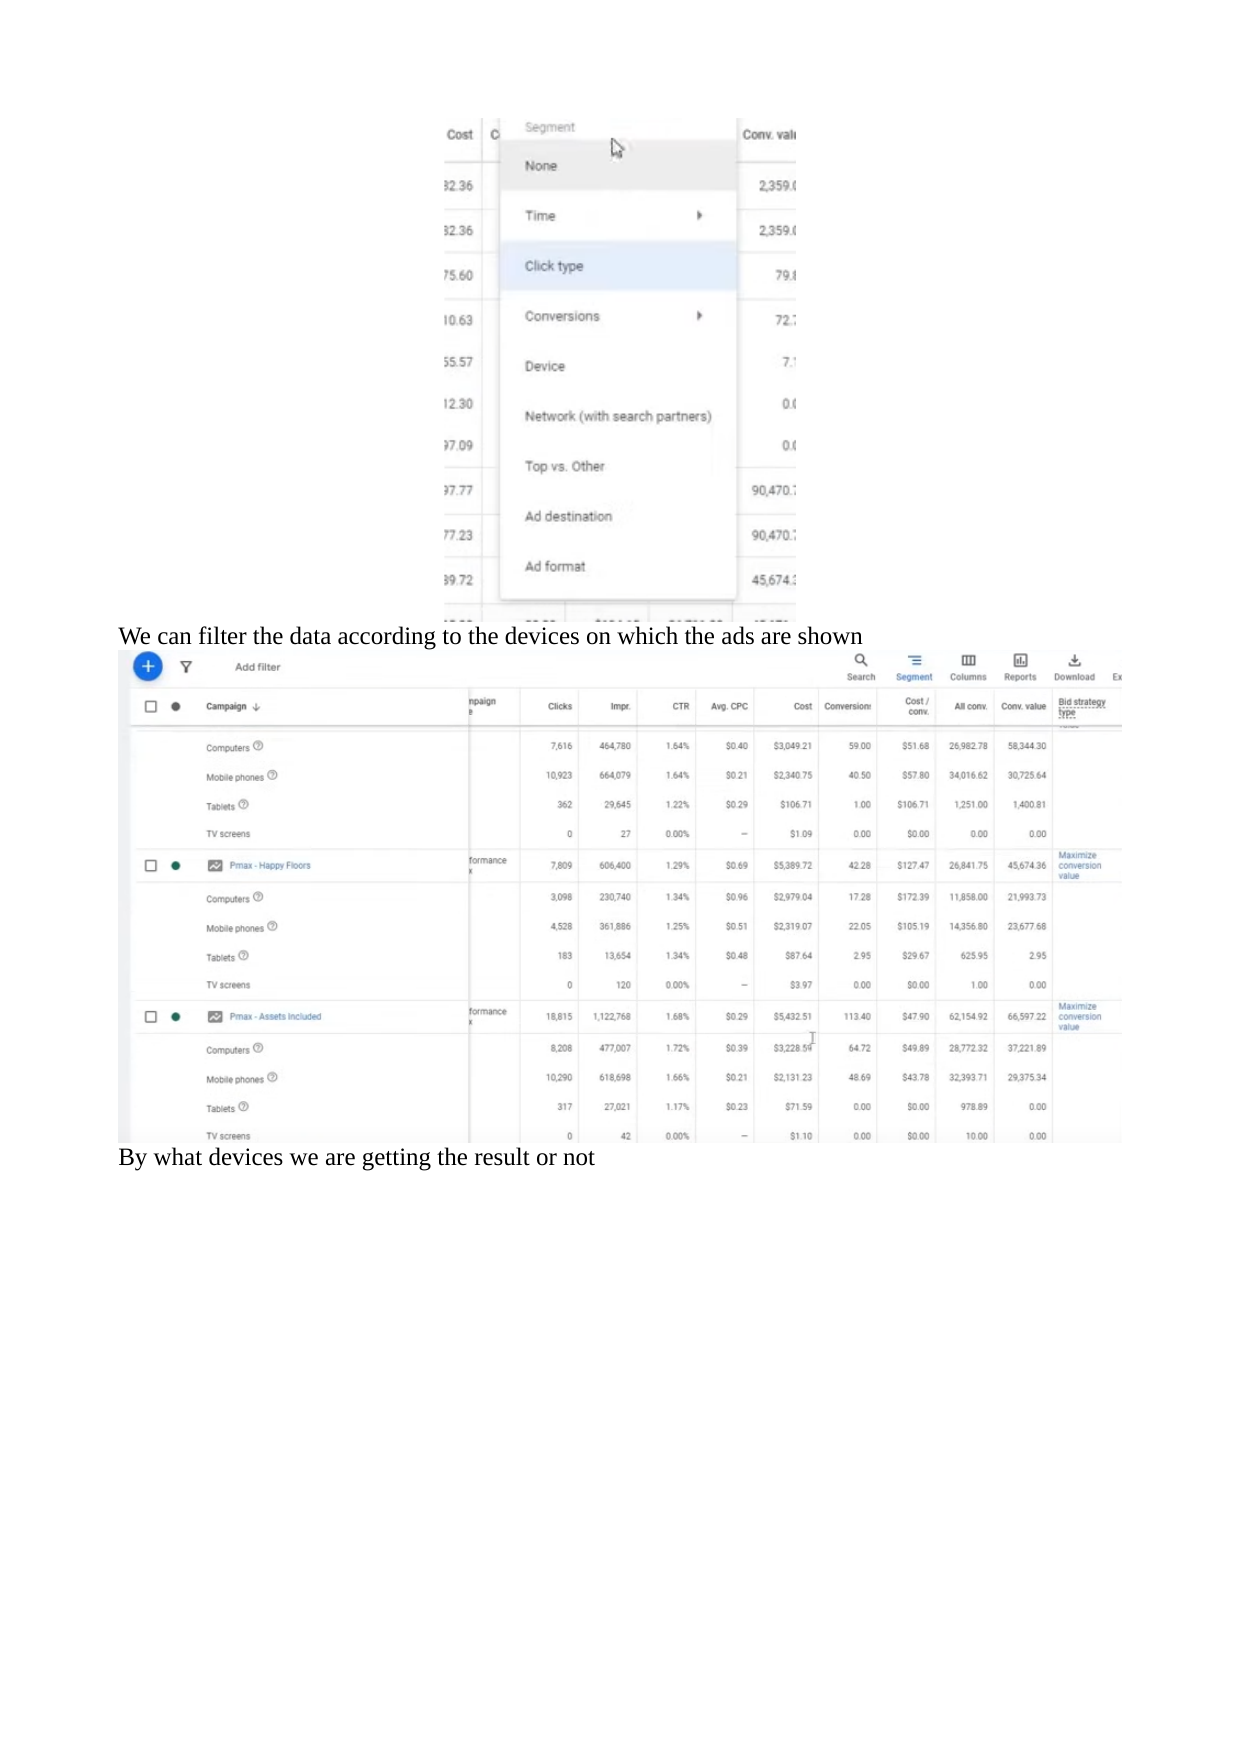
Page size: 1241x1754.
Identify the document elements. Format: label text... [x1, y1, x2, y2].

text We can filter the data according to the devices on which the ads are shown [118, 118, 1122, 650]
picture [118, 650, 1122, 1143]
picture [444, 118, 796, 622]
text By what devices we are getting the result or not [118, 1143, 1122, 1171]
